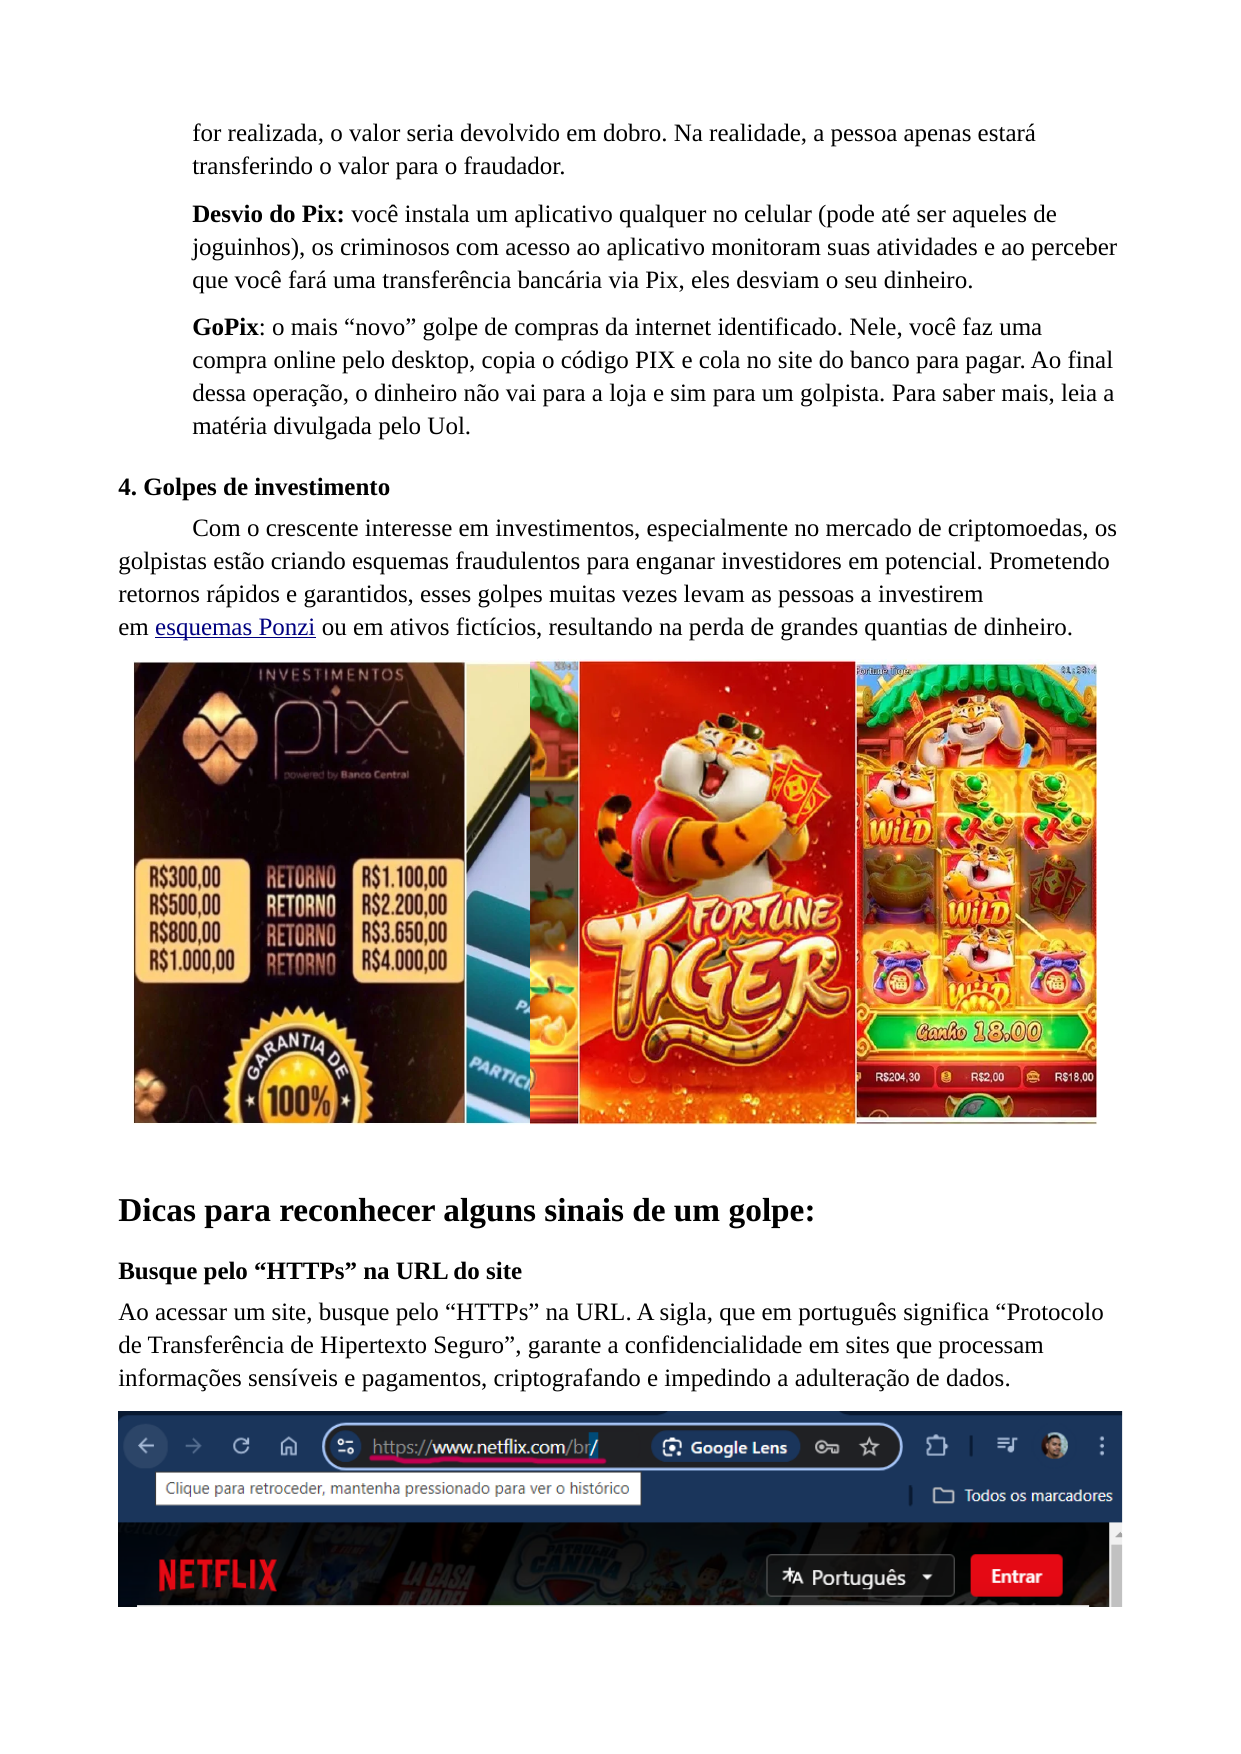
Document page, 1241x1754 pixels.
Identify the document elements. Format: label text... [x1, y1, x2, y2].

text Desvio do Pix: você instala um aplicativo qualquer no celular (pode até ser aqueles de joguinhos), os criminosos com acesso ao aplicativo monitoram suas atividades e ao perceber que você fará uma transferência bancária via Pix, eles desviam o seu dinheiro. [192, 199, 1122, 293]
picture [132, 659, 1098, 1125]
text for realizada, o valor seria devolvido em dobro. Na realidade, a pessoa apenas estará transferindo o valor para o fraudador. [192, 118, 1122, 180]
text Ao acessar um site, busque pelo “HTTPs” na URL. A sigla, que em português significa “Protocolo de Transferência de Hipertexto Seguro”, garante a confidencialidade em sites que processam informações sensíveis e pagamentos, criptografando e impedindo a adulteração de dados. [118, 1297, 1122, 1392]
subtitle Busque pelo “HTTPs” na URL do site [118, 1256, 1122, 1285]
text GoPix: o mais “novo” golpe de compras da internet identificado. Nele, você faz uma compra online pelo desktop, copia o código PIX e cola no site do banco para pagar. Ao final dessa operação, o dinheiro não vai para a loja e sim para um golpista. Para saber mais, leia a matéria divulgada pelo Uol. [192, 312, 1122, 440]
subtitle Dicas para reconhecer alguns sinais de um golpe: [118, 1191, 1122, 1229]
subtitle 4. Golpes de investimento [118, 472, 1122, 500]
text Com o crescente interesse em investimentos, especialmente no mercado de criptomoedas, os golpistas estão criando esquemas fraudulentos para enganar investidores em potencial. Prometendo retornos rápidos e garantidos, esses golpes muitas vezes levam as pessoas a investirem em esquemas Ponzi ou em ativos fictícios, resultando na perda de grandes quantias de dinheiro. [118, 513, 1122, 641]
picture [118, 1411, 1123, 1607]
